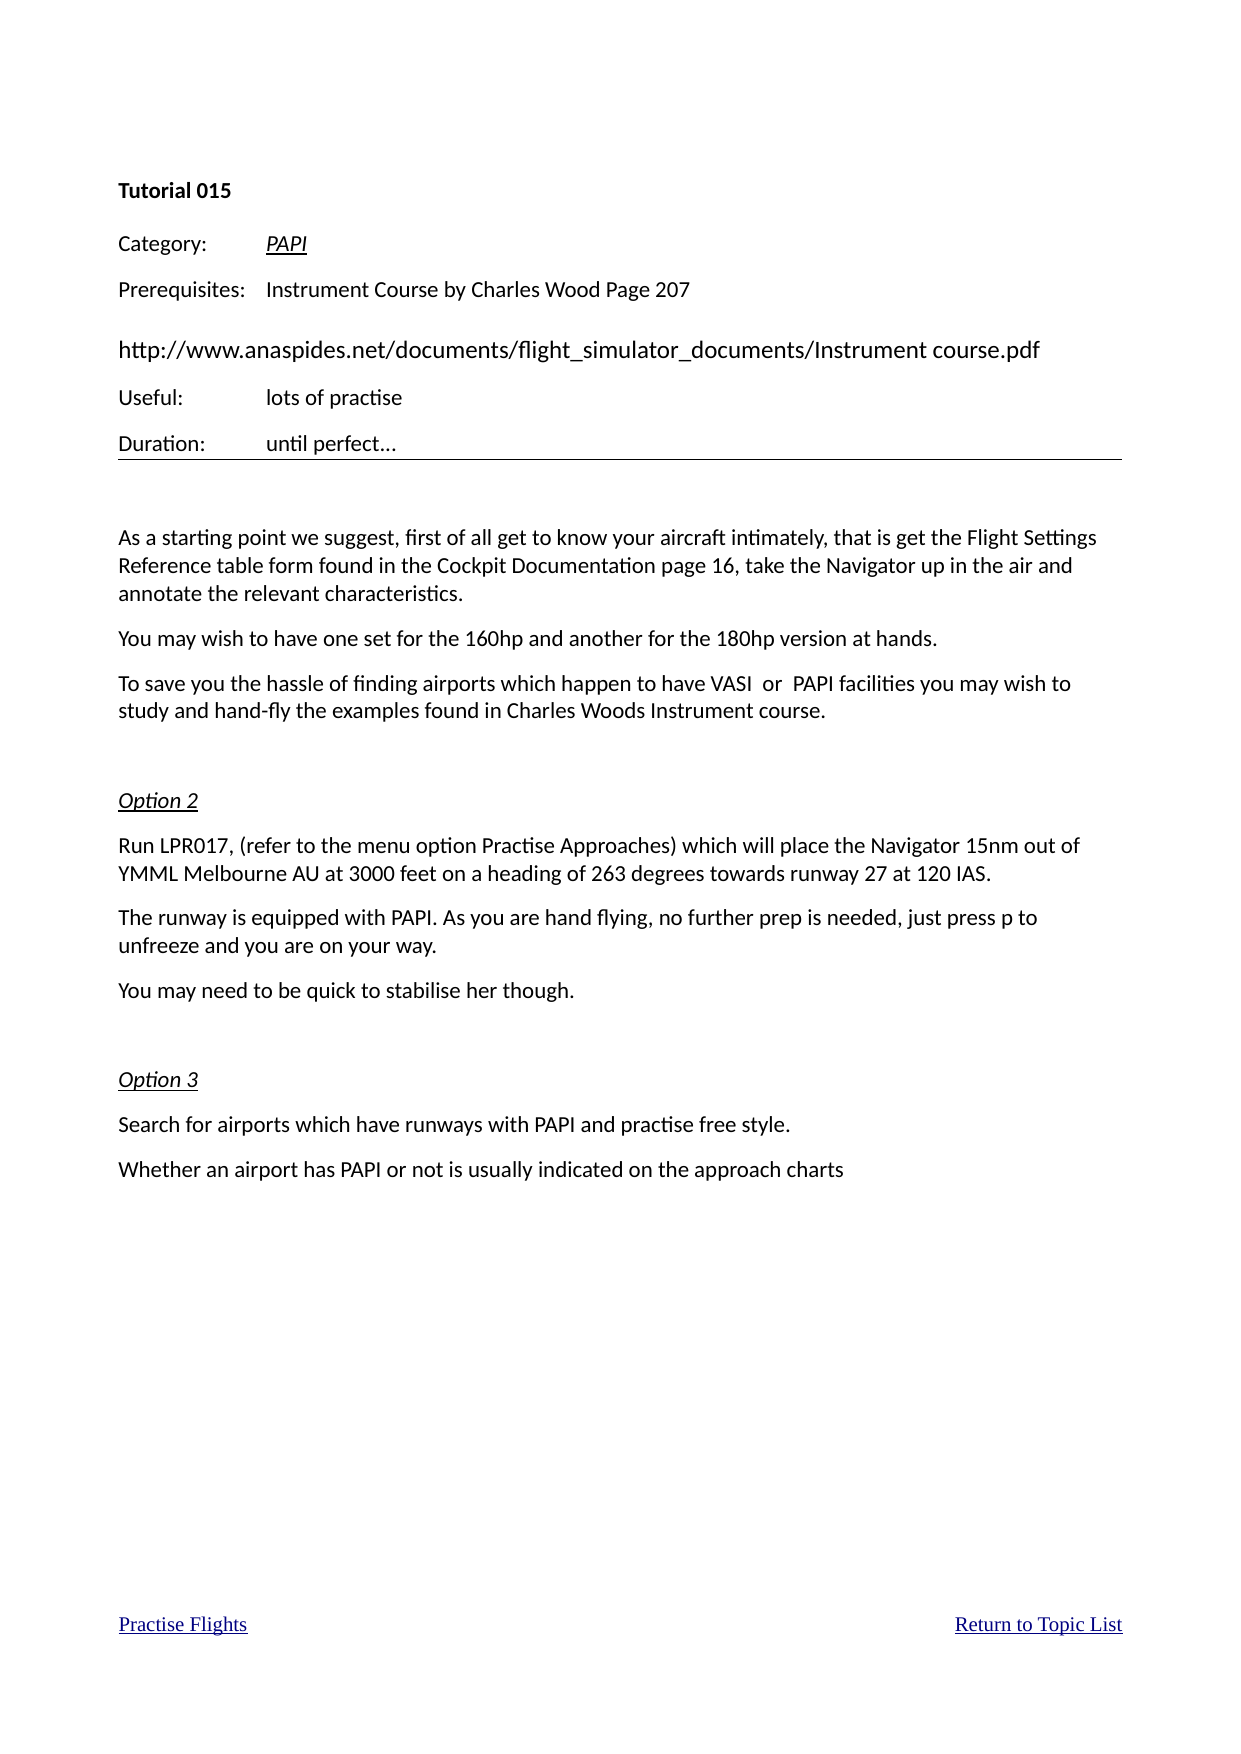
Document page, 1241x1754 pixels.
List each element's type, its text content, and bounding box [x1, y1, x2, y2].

text Prerequisites: Instrument Course by Charles Wood Page 207 http://www.anaspides.net/documents/flight_simulator_documents/Instrument course.pdf [118, 275, 1122, 365]
text You may wish to have one set for the 160hp and another for the 180hp version at hands. [118, 624, 1122, 652]
text The runway is equipped with PAPI. As you are hand flying, no further prep is needed, just press p to unfreeze and you are on your way. [118, 903, 1122, 959]
text To save you the hassle of finding airports which happen to have VASI or PAPI facilities you may wish to study and hand-fly the examples found in Charles Woods Instrument course. [118, 669, 1122, 725]
text Category: PAPI [118, 229, 1122, 257]
text Duration: until perfect... [118, 429, 1122, 459]
text Tutorial 015 [118, 176, 1122, 204]
text Option 2 [118, 786, 1122, 814]
text Option 3 [118, 1066, 1122, 1093]
text Search for airports which have runways with PAPI and practise free style. [118, 1110, 1122, 1138]
text Whether an airport has PAPI or not is usually indicated on the approach charts [118, 1155, 1122, 1183]
text As a starting point we suggest, first of all get to know your aircraft intimately, that is get the Flight Settings Reference table form found in the Cockpit Documentation page 16, take the Navigator up in the air and annotate the relevant characteristics. [118, 523, 1122, 607]
text You may need to be quick to stabilise her though. [118, 976, 1122, 1004]
text Useful: lots of practise [118, 383, 1122, 411]
text Run LPR017, (refer to the menu option Practise Approaches) which will place the Navigator 15nm out of YMML Melbourne AU at 3000 feet on a heading of 263 degrees towards runway 27 at 120 IAS. [118, 831, 1122, 887]
